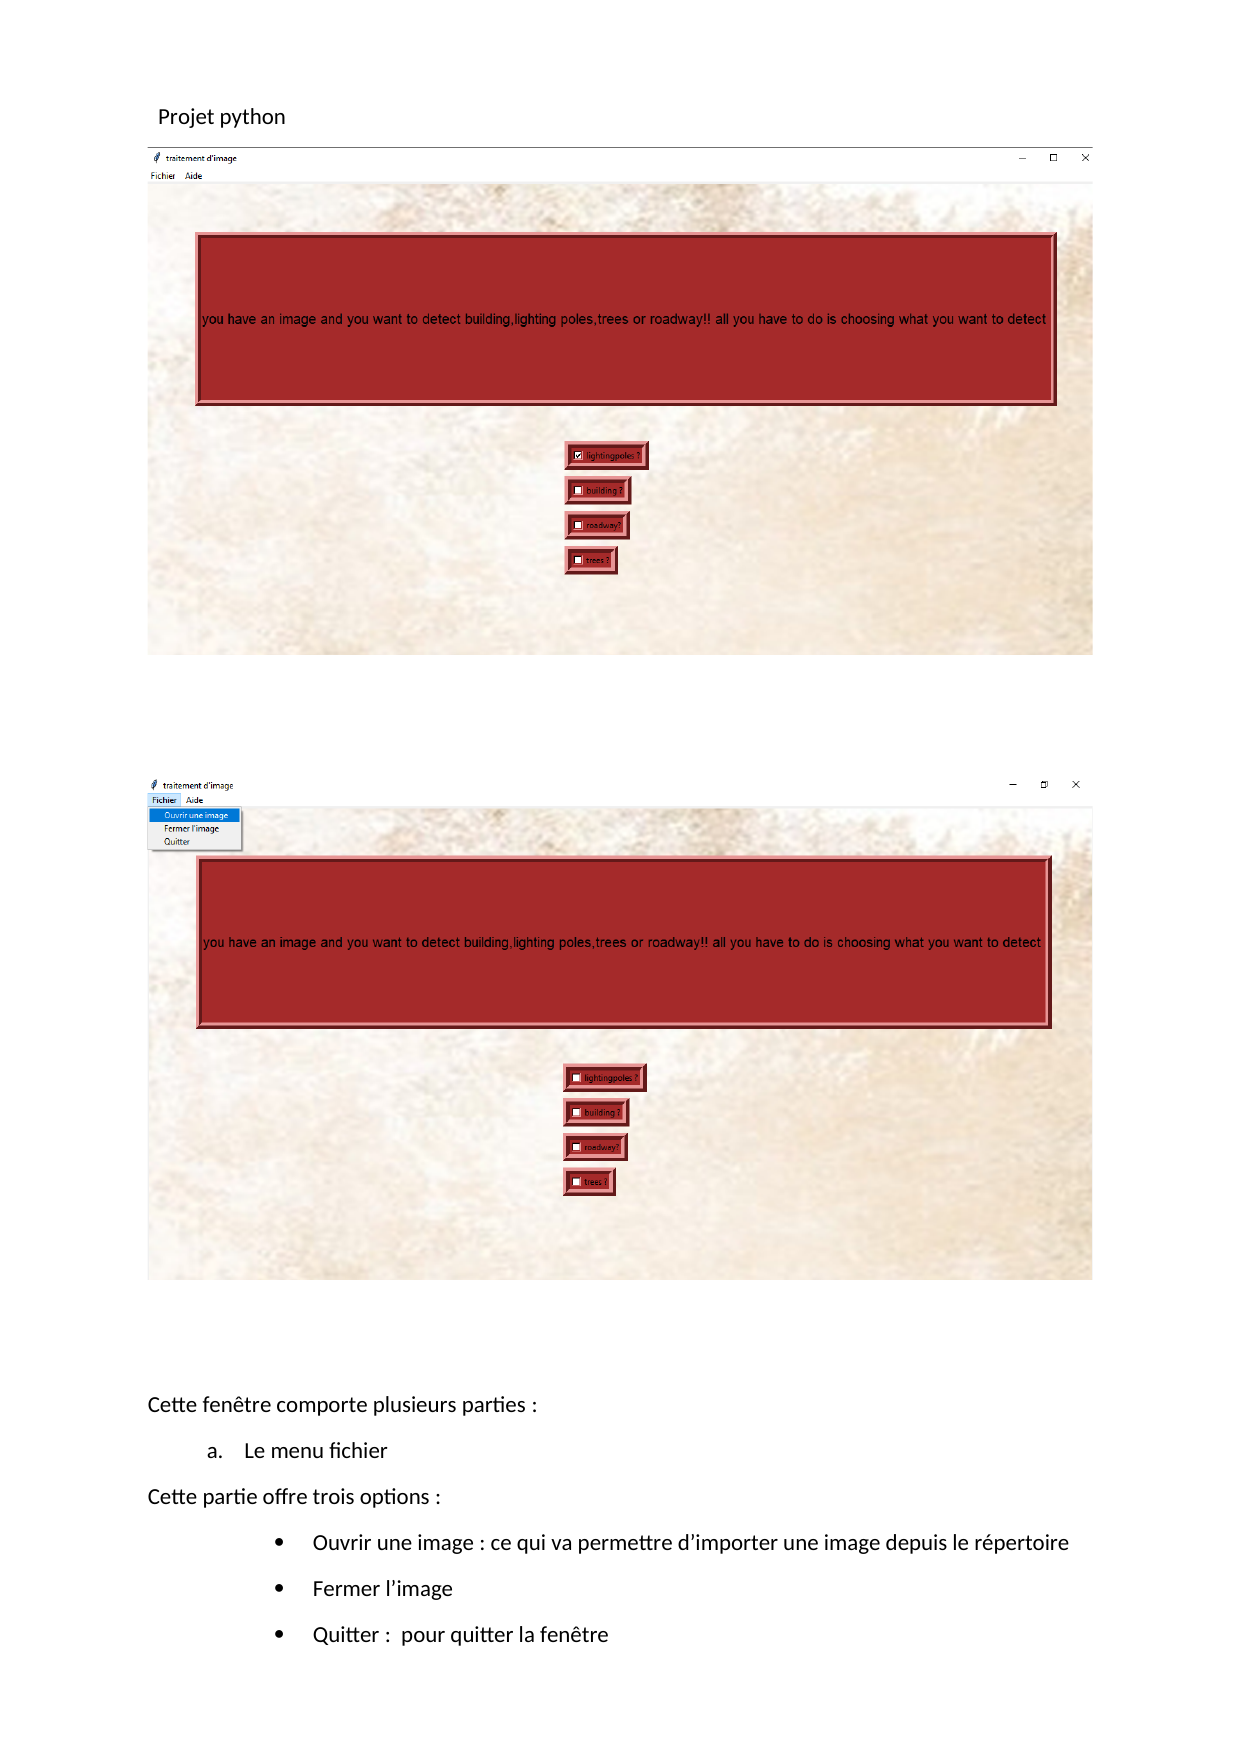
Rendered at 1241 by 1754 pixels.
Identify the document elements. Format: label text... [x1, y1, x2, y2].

list Fermer l’image [275, 1574, 1093, 1602]
list Quitter : pour quitter la fenêtre [275, 1620, 1093, 1648]
text Cette fenêtre comporte plusieurs parties : [148, 1390, 1093, 1418]
list Ouvrir une image : ce qui va permettre d’importer une image depuis le répertoire [275, 1528, 1093, 1556]
text Cette partie offre trois options : [148, 1482, 1093, 1510]
list Le menu fichier [207, 1436, 1093, 1464]
